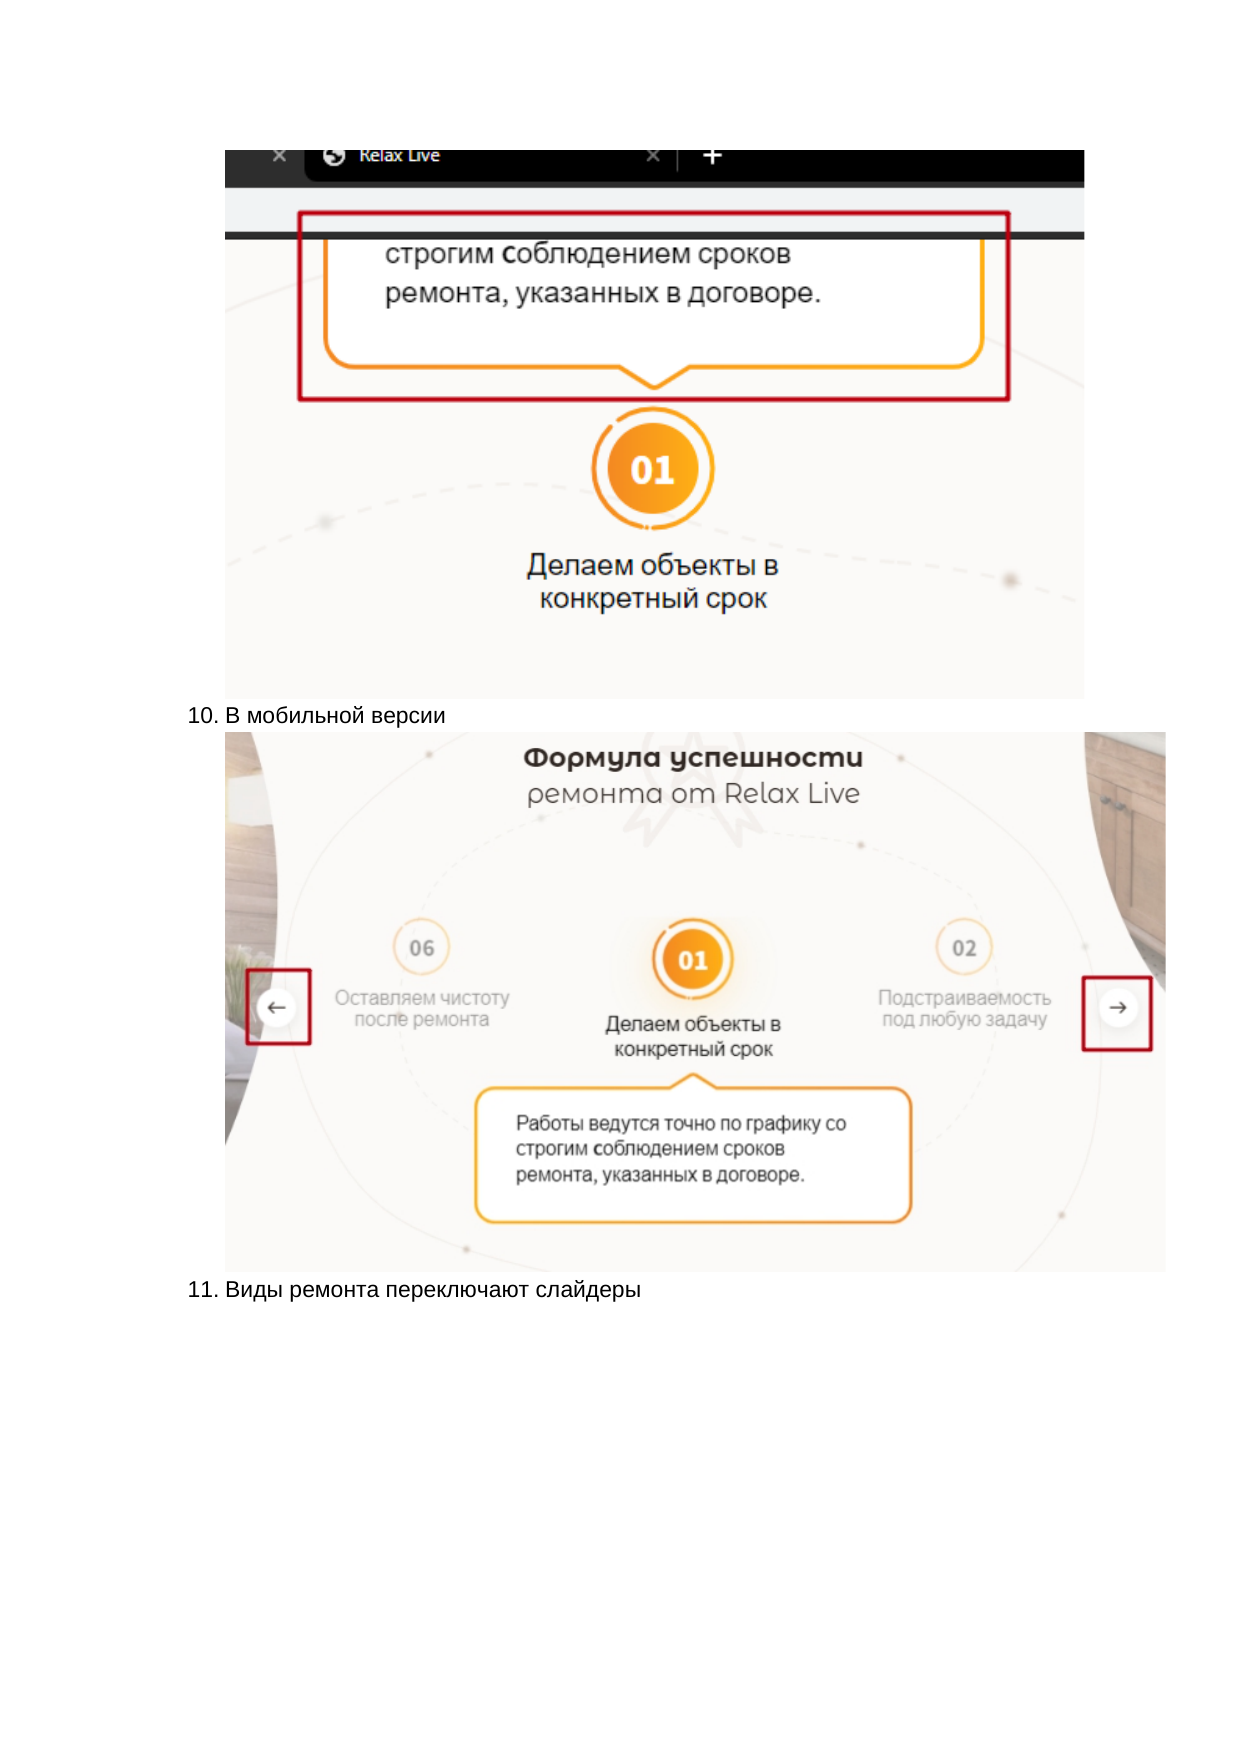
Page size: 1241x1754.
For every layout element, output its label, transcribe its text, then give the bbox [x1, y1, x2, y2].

list В мобильной версии [187, 702, 1090, 729]
picture [225, 732, 1166, 1272]
list Виды ремонта переключают слайдеры [187, 1276, 1090, 1302]
picture [225, 150, 1085, 699]
